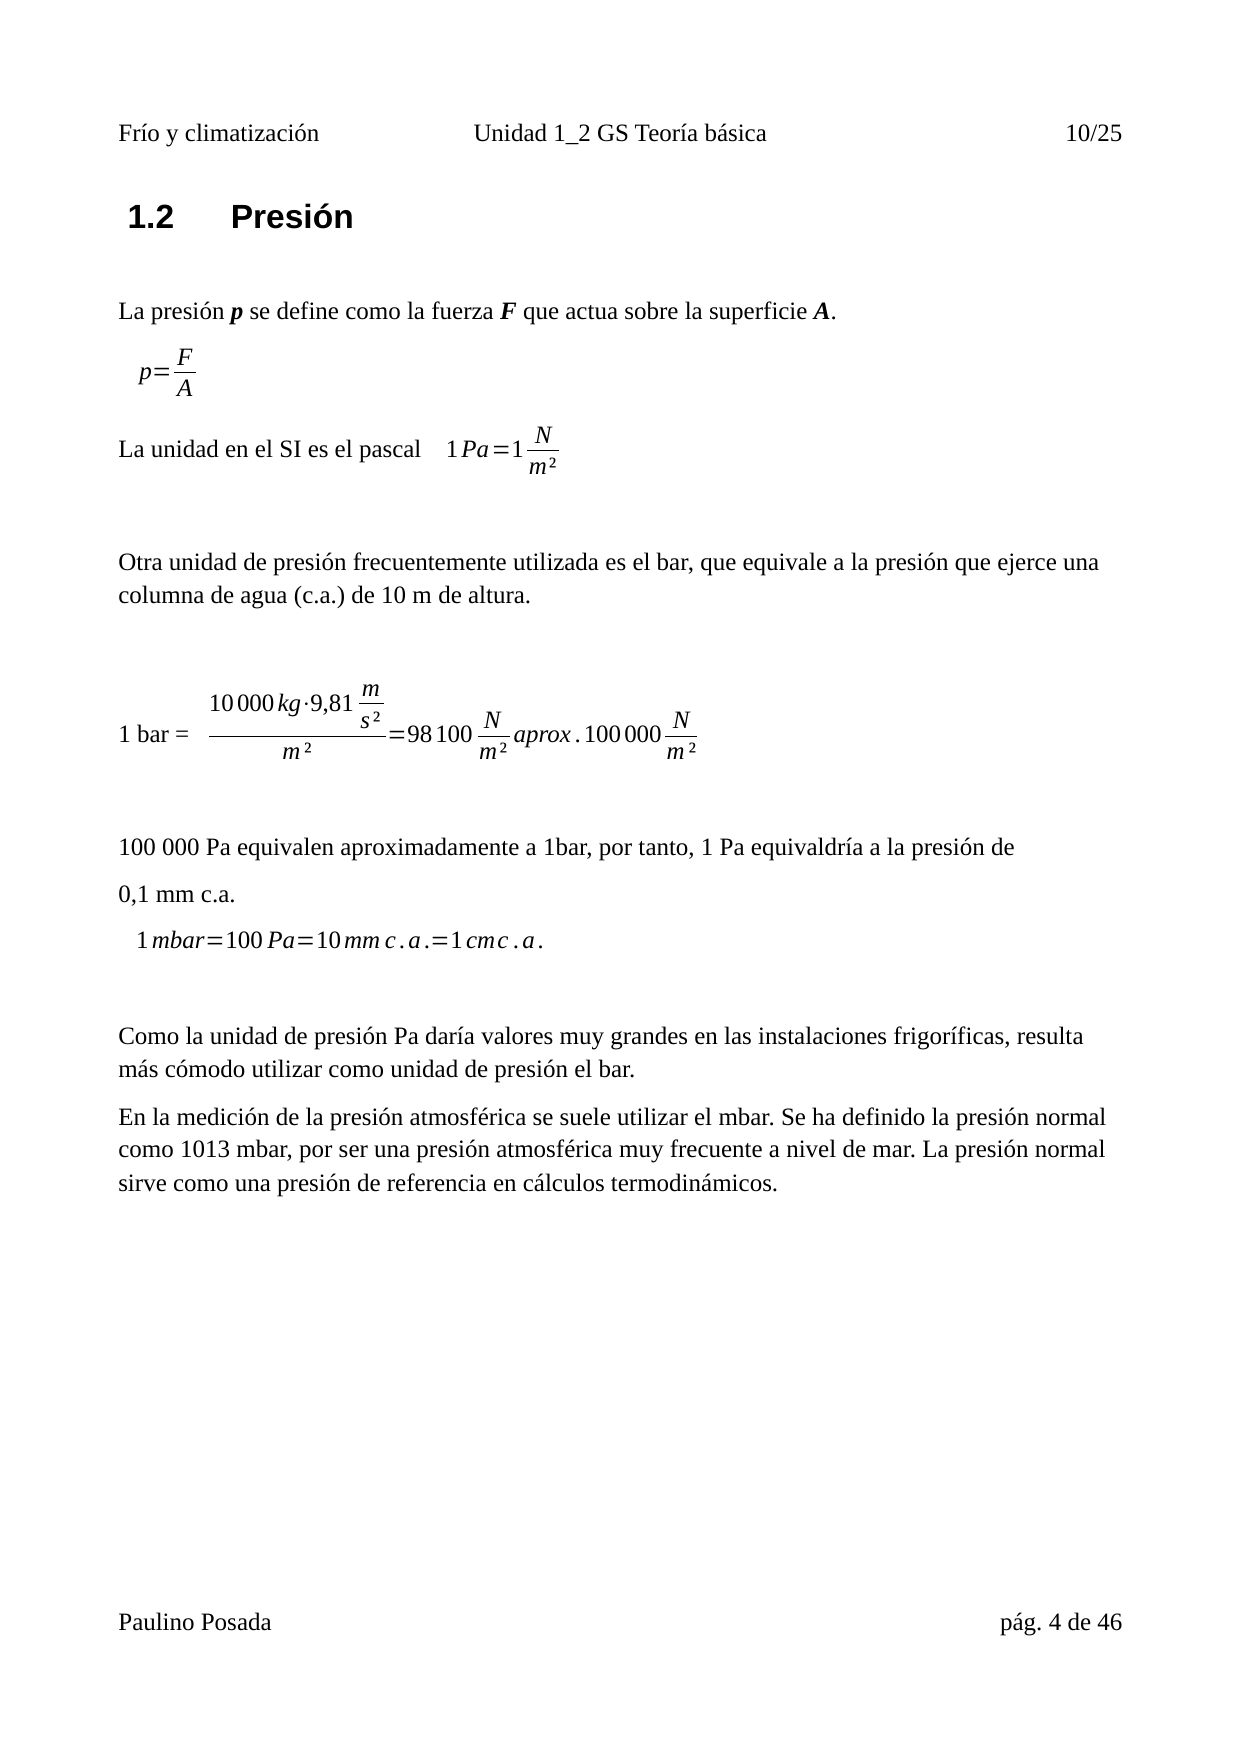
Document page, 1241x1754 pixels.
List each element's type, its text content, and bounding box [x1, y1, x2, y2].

text Como la unidad de presión Pa daría valores muy grandes en las instalaciones frigoríficas, resulta más cómodo utilizar como unidad de presión el bar. [118, 1021, 1122, 1083]
text 1 bar = [118, 675, 1122, 765]
subtitle Presión [118, 197, 1122, 236]
text La presión p se define como la fuerza F que actua sobre la superficie A. [118, 296, 1122, 325]
text En la medición de la presión atmosférica se suele utilizar el mbar. Se ha definido la presión normal como 1013 mbar, por ser una presión atmosférica muy frecuente a nivel de mar. La presión normal sirve como una presión de referencia en cálculos termodinámicos. [118, 1102, 1122, 1196]
text Otra unidad de presión frecuentemente utilizada es el bar, que equivale a la presión que ejerce una columna de agua (c.a.) de 10 m de altura. [118, 547, 1122, 608]
text La unidad en el SI es el pascal [118, 421, 1122, 480]
text 0,1 mm c.a. [118, 879, 1122, 908]
text 100 000 Pa equivalen aproximadamente a 1bar, por tanto, 1 Pa equivaldría a la presión de [118, 832, 1122, 860]
